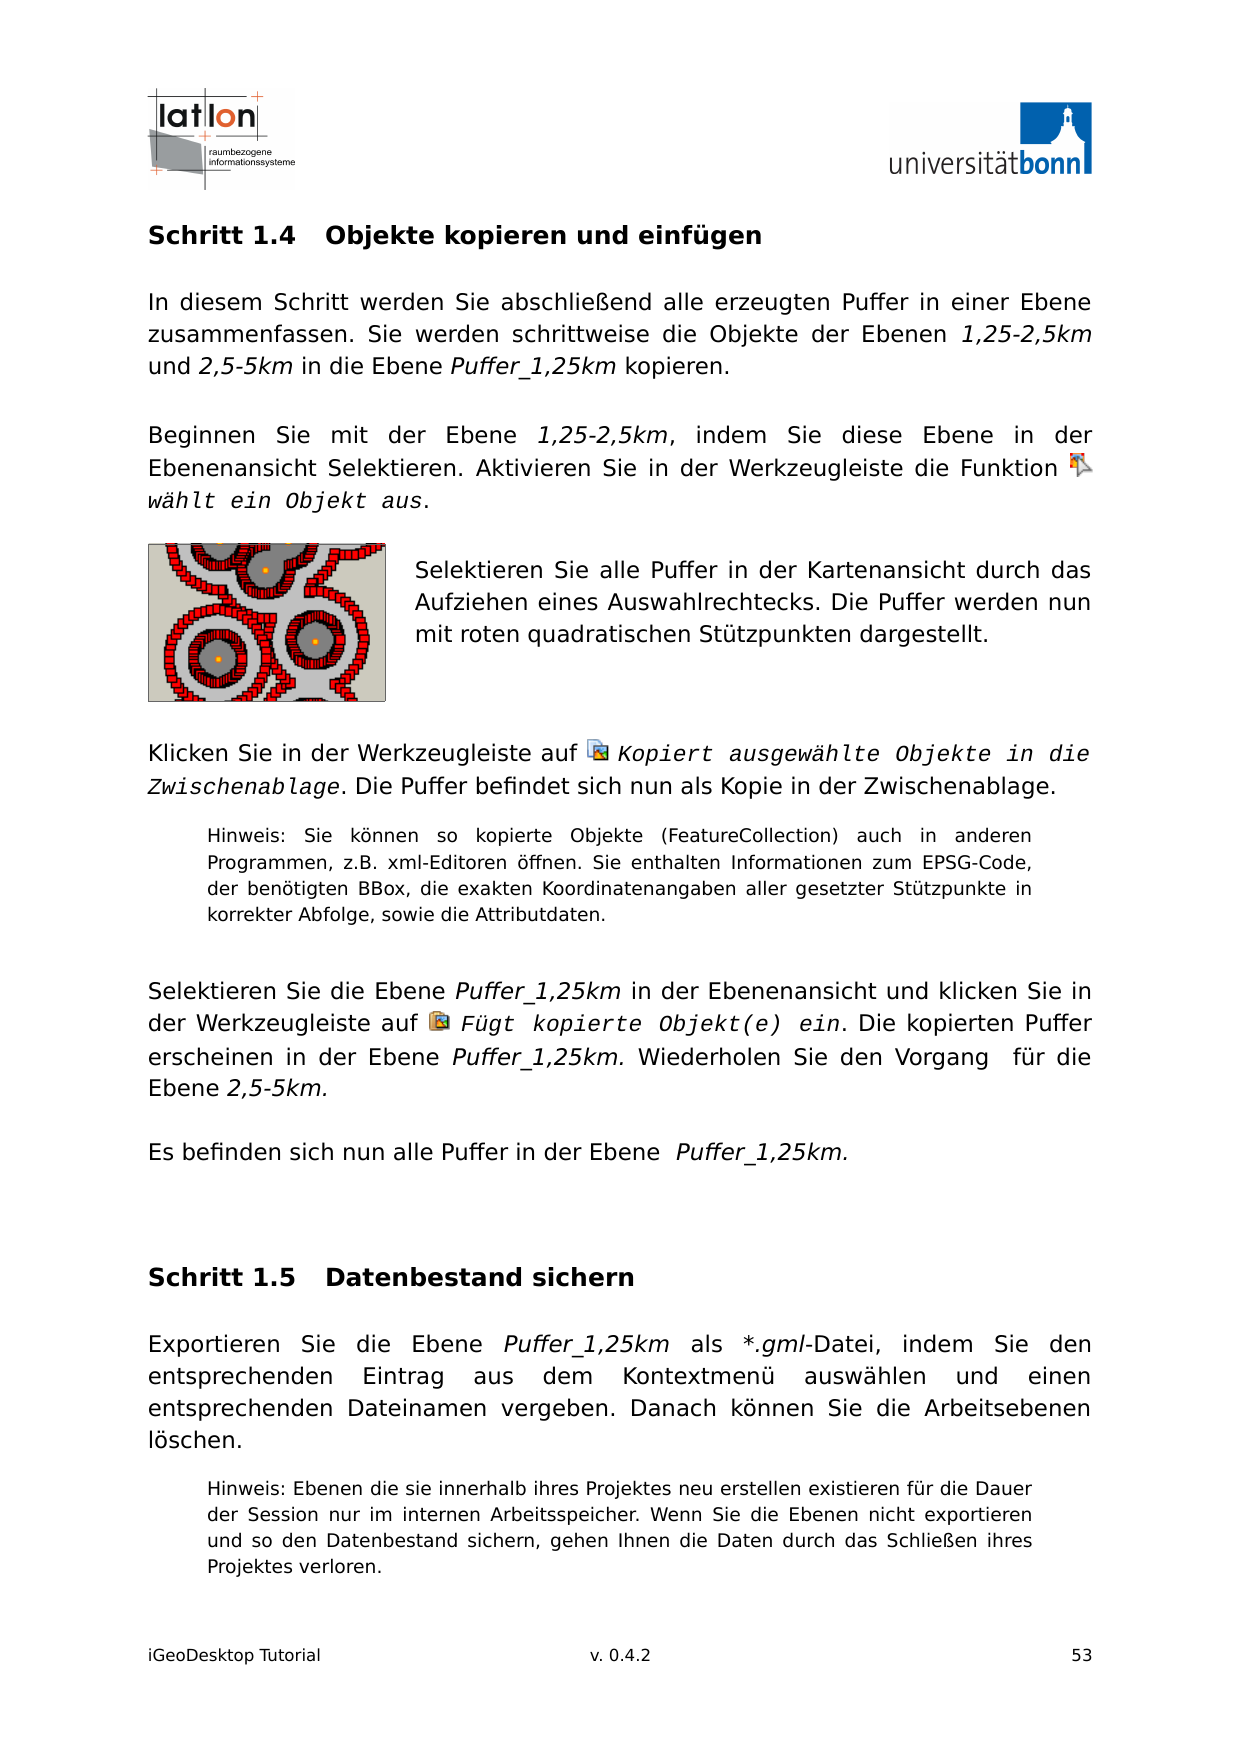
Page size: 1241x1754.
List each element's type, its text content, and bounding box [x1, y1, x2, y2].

picture [1070, 453, 1093, 477]
text Selektieren Sie die Ebene Puffer_1,25km in der Ebenenansicht und klicken Sie in der Werkzeugleiste auf Fügt kopierte Objekt(e) ein. Die kopierten Puffer erscheinen in der Ebene Puffer_1,25km. Wiederholen Sie den Vorgang für die Ebene 2,5-5km. Es befinden sich nun alle Puffer in der Ebene Puffer_1,25km. [148, 978, 1092, 1198]
picture [149, 545, 385, 701]
text Hinweis: Ebenen die sie innerhalb ihres Projektes neu erstellen existieren für die Dauer der Session nur im internen Arbeitsspeicher. Wenn Sie die Ebenen nicht exportieren und so den Datenbestand sichern, gehen Ihnen die Daten durch das Schließen ihres Projektes verloren. [207, 1477, 1033, 1578]
subtitle Datenbestand sichern [148, 1263, 1092, 1292]
subtitle Objekte kopieren und einfügen [148, 221, 1092, 251]
picture [147, 88, 295, 190]
text In diesem Schritt werden Sie abschließend alle erzeugten Puffer in einer Ebene zusammenfassen. Sie werden schrittweise die Objekte der Ebenen 1,25-2,5km und 2,5-5km in die Ebene Puffer_1,25km kopieren. [148, 289, 1092, 380]
text Beginnen Sie mit der Ebene 1,25-2,5km, indem Sie diese Ebene in der Ebenenansicht Selektieren. Aktivieren Sie in der Werkzeugleiste die Funktion wählt ein Objekt aus. [148, 422, 1092, 515]
picture [586, 738, 609, 762]
picture [428, 1010, 451, 1032]
text Hinweis: Sie können so kopierte Objekte (FeatureCollection) auch in anderen Programmen, z.B. xml-Editoren öffnen. Sie enthalten Informationen zum EPSG-Code, der benötigten BBox, die exakten Koordinatenangaben aller gesetzter Stützpunkte in korrekter Abfolge, sowie die Attributdaten. [207, 825, 1033, 926]
text Exportieren Sie die Ebene Puffer_1,25km als *.gml-Datei, indem Sie den entsprechenden Eintrag aus dem Kontextmenü auswählen und einen entsprechenden Dateinamen vergeben. Danach können Sie die Arbeitsebenen löschen. [148, 1331, 1092, 1454]
picture [889, 102, 1093, 174]
text Selektieren Sie alle Puffer in der Kartenansicht durch das Aufziehen eines Auswahlrechtecks. Die Puffer werden nun mit roten quadratischen Stützpunkten dargestellt. Klicken Sie in der Werkzeugleiste auf Kopiert ausgewählte Objekte in die Zwischenablage. Die Puffer befindet sich nun als Kopie in der Zwischenablage. [148, 557, 1092, 801]
